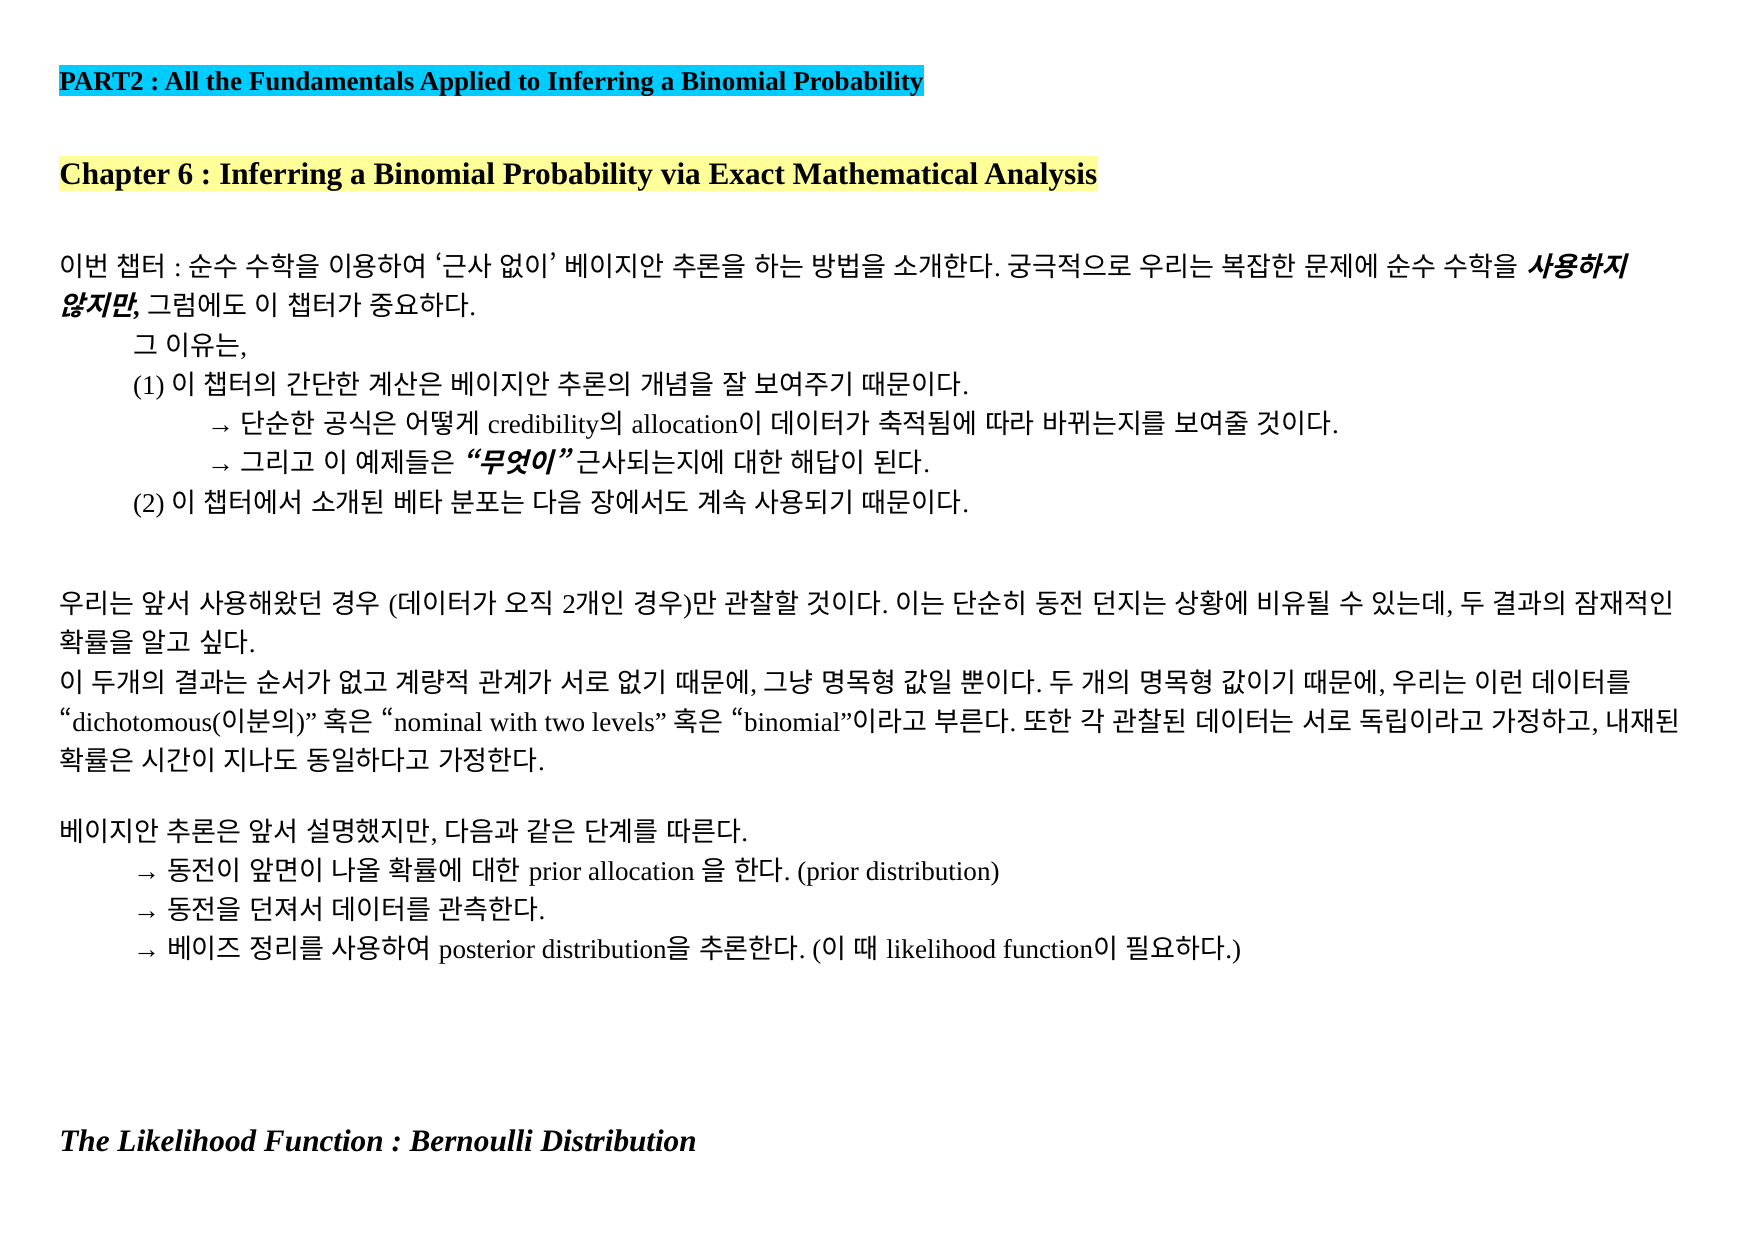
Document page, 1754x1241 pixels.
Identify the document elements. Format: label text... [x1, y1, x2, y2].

text → 동전을 던져서 데이터를 관측한다. [59, 888, 1695, 927]
text 그 이유는, [59, 323, 1695, 363]
text 이번 챕터 : 순수 수학을 이용하여 ‘근사 없이’ 베이지안 추론을 하는 방법을 소개한다. 궁극적으로 우리는 복잡한 문제에 순수 수학을 사용하지 않지만, 그럼에도 이 챕터가 중요하다. [59, 245, 1695, 323]
text PART2 : All the Fundamentals Applied to Inferring a Binomial Probability [59, 65, 1695, 96]
text → 단순한 공식은 어떻게 credibility의 allocation이 데이터가 축적됨에 따라 바뀌는지를 보여줄 것이다. [59, 402, 1695, 441]
text The Likelihood Function : Bernoulli Distribution [59, 1122, 1695, 1158]
text (1) 이 챕터의 간단한 계산은 베이지안 추론의 개념을 잘 보여주기 때문이다. [59, 363, 1695, 402]
text (2) 이 챕터에서 소개된 베타 분포는 다음 장에서도 계속 사용되기 때문이다. [59, 481, 1695, 520]
text → 동전이 앞면이 나올 확률에 대한 prior allocation 을 한다. (prior distribution) [59, 849, 1695, 888]
text 우리는 앞서 사용해왔던 경우 (데이터가 오직 2개인 경우)만 관찰할 것이다. 이는 단순히 동전 던지는 상황에 비유될 수 있는데, 두 결과의 잠재적인 확률을 알고 싶다. [59, 582, 1695, 661]
text → 베이즈 정리를 사용하여 posterior distribution을 추론한다. (이 때 likelihood function이 필요하다.) [59, 927, 1695, 967]
text 이 두개의 결과는 순서가 없고 계량적 관계가 서로 없기 때문에, 그냥 명목형 값일 뿐이다. 두 개의 명목형 값이기 때문에, 우리는 이런 데이터를 “dichotomous(이분의)” 혹은 “nominal with two levels” 혹은 “binomial”이라고 부른다. 또한 각 관찰된 데이터는 서로 독립이라고 가정하고, 내재된 확률은 시간이 지나도 동일하다고 가정한다. [59, 661, 1695, 778]
text → 그리고 이 예제들은 “무엇이” 근사되는지에 대한 해답이 된다. [59, 441, 1695, 481]
text Chapter 6 : Inferring a Binomial Probability via Exact Mathematical Analysis [59, 156, 1695, 191]
text 베이지안 추론은 앞서 설명했지만, 다음과 같은 단계를 따른다. [59, 809, 1695, 849]
